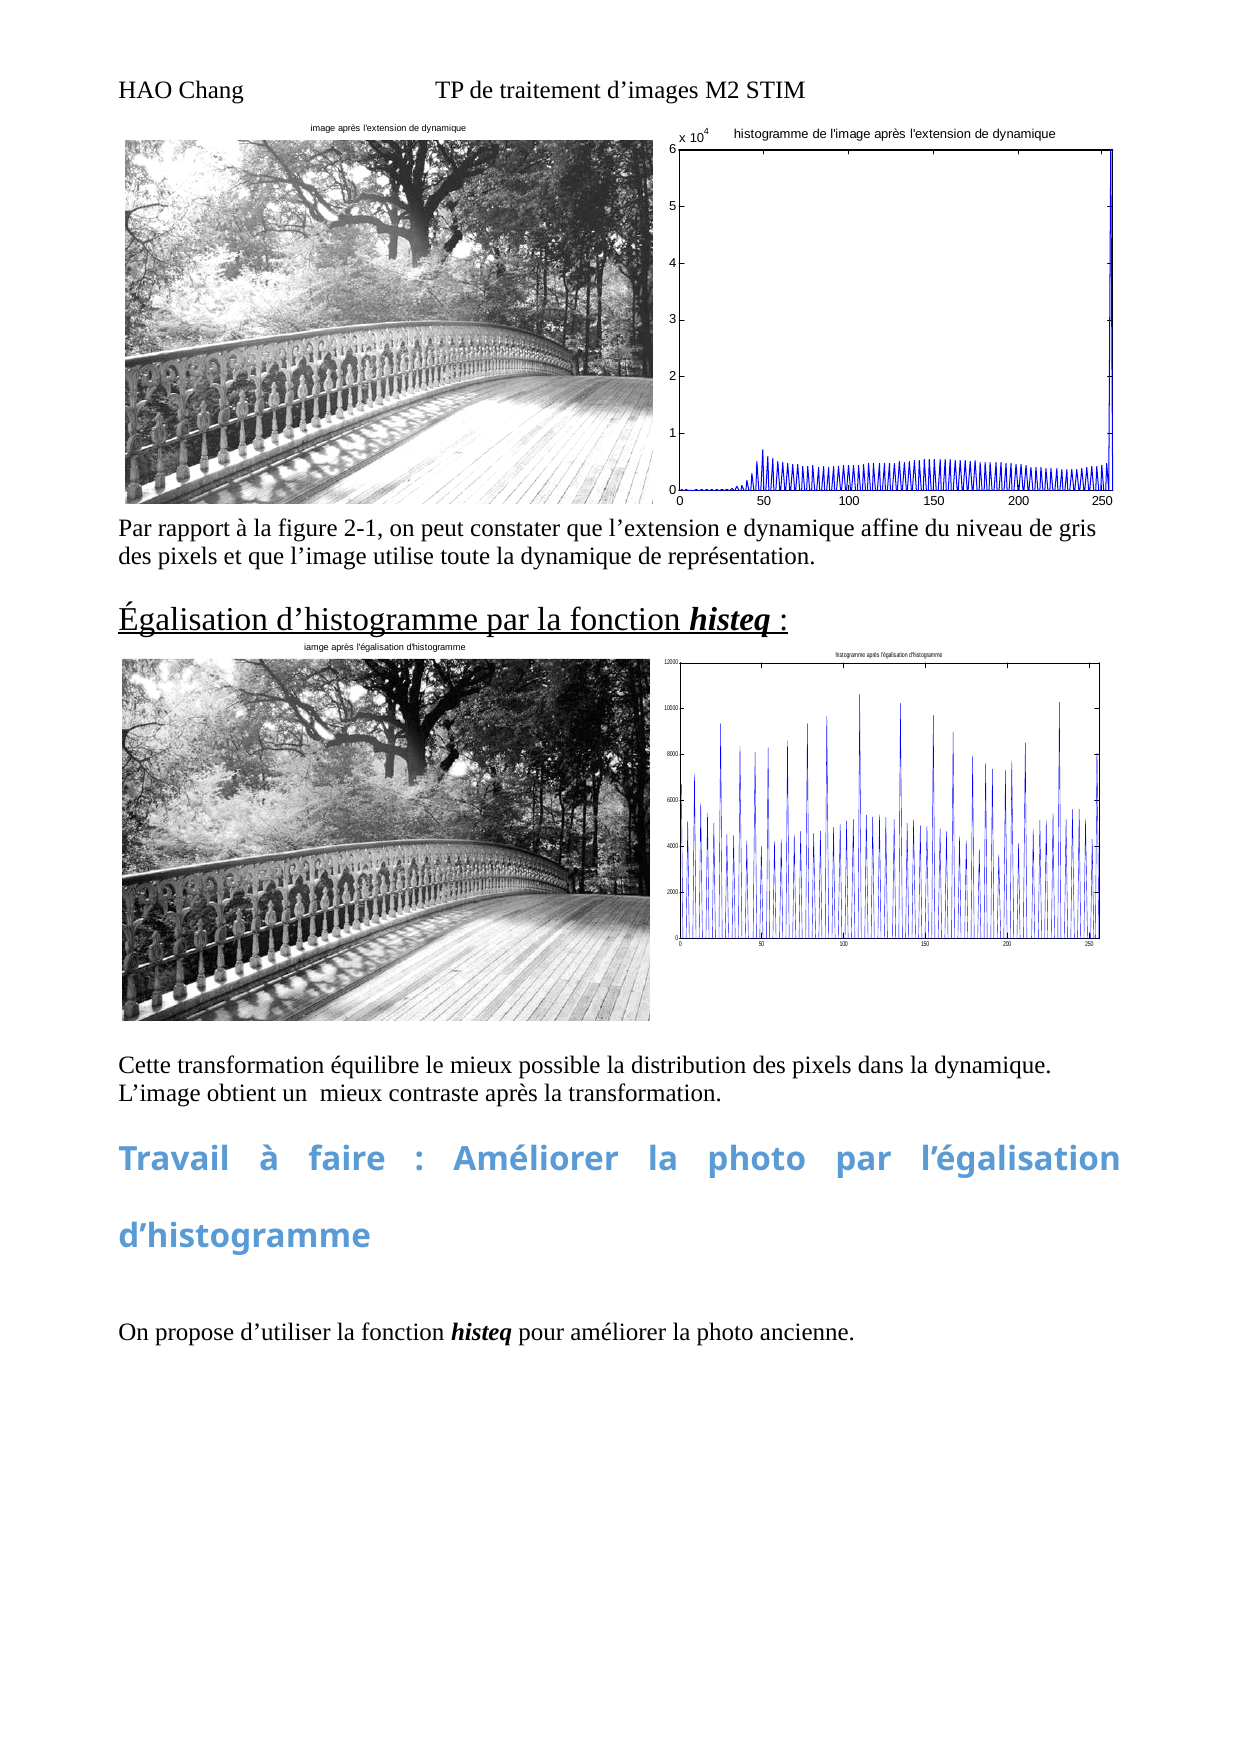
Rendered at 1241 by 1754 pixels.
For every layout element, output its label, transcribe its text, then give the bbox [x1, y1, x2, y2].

subtitle Travail à faire : Améliorer la photo par l’égalisation d’histogramme [118, 1134, 1122, 1257]
text On propose d’utiliser la fonction histeq pour améliorer la photo ancienne. [118, 1317, 1122, 1345]
text Par rapport à la figure 2-1, on peut constater que l’extension e dynamique affine du niveau de gris des pixels et que l’image utilise toute la dynamique de représentation. [118, 513, 1122, 570]
text Cette transformation équilibre le mieux possible la distribution des pixels dans la dynamique. L’image obtient un mieux contraste après la transformation. [118, 1050, 1122, 1107]
text Égalisation d’histogramme par la fonction histeq : [118, 599, 1122, 637]
